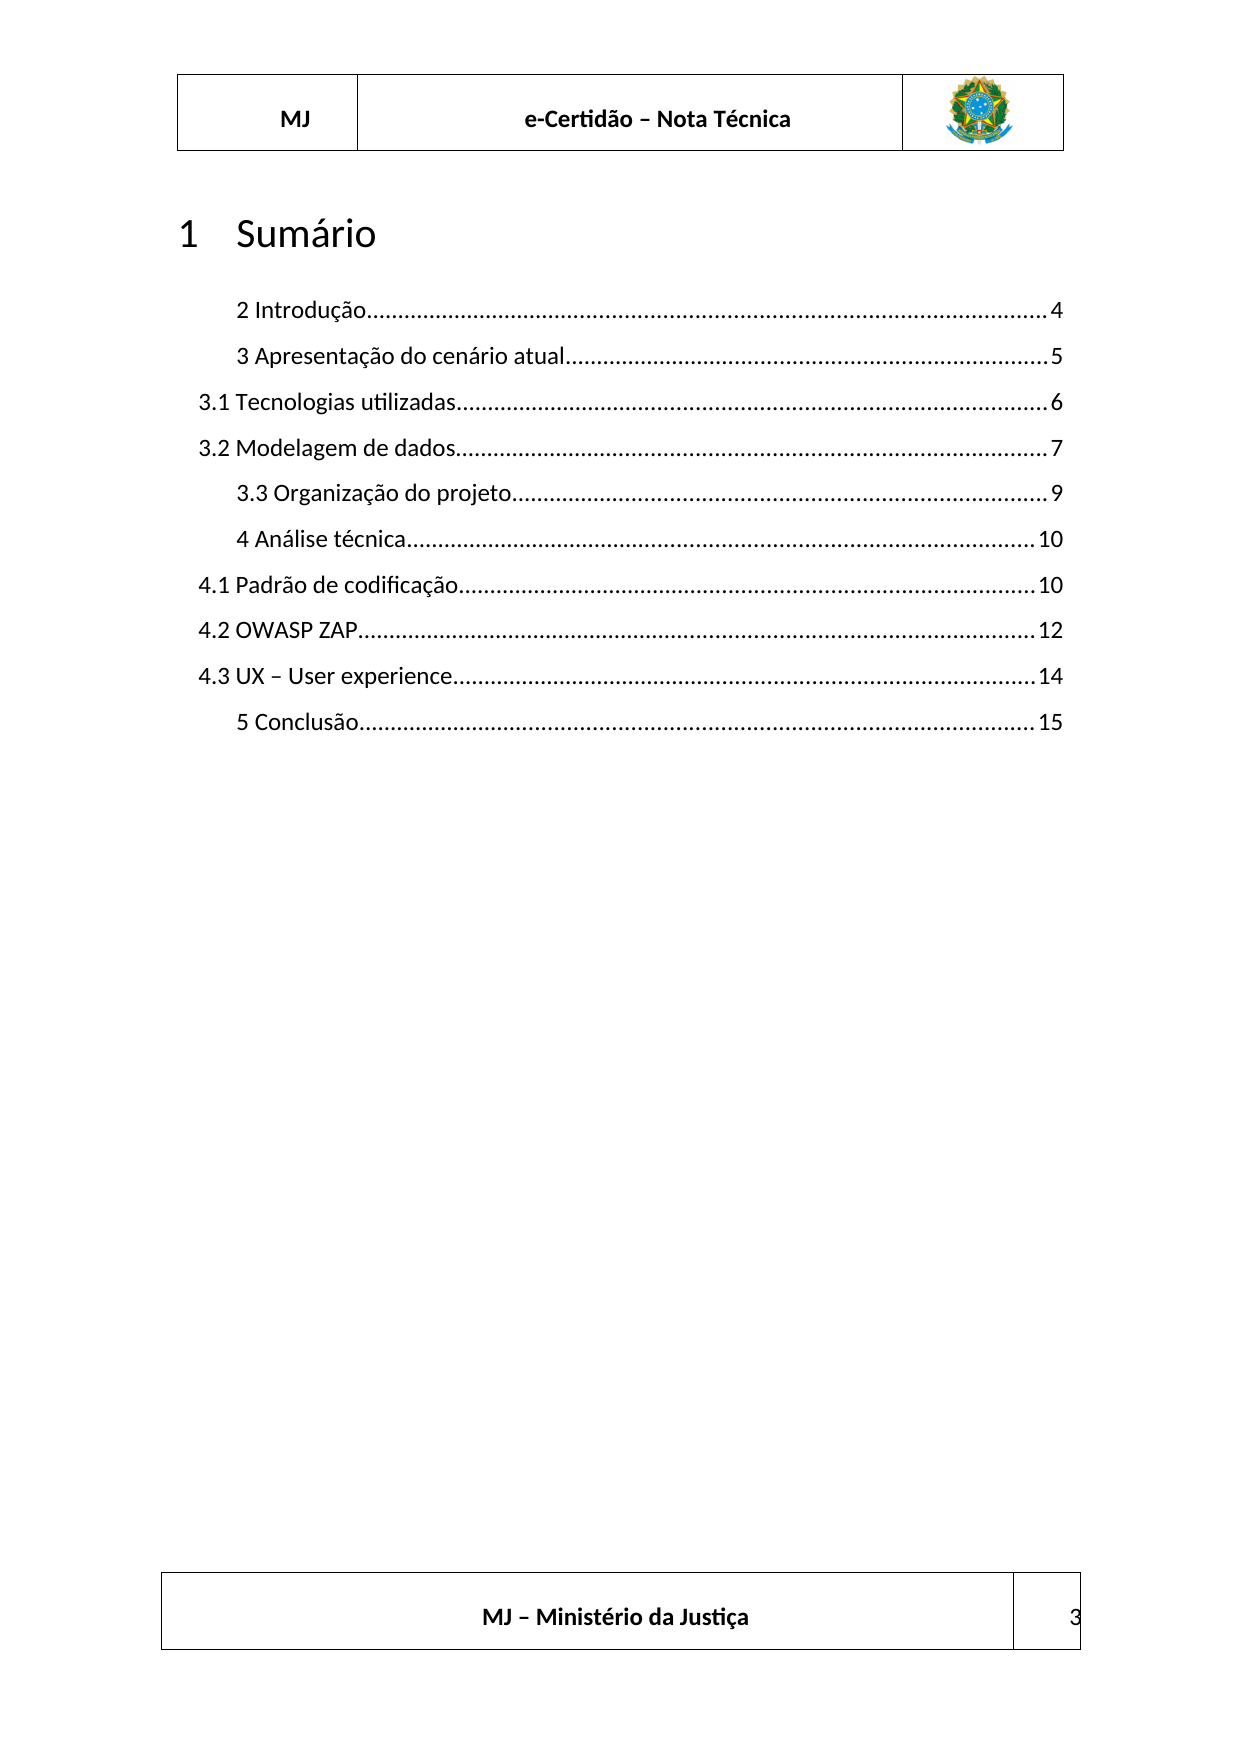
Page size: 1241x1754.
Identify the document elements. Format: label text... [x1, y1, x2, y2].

text 3 Apresentação do cenário atual 5 [177, 340, 236, 371]
subtitle Sumário [377, 207, 1063, 257]
subtitle Sumário [177, 207, 236, 257]
text 3.3 Organização do projeto 9 [177, 477, 1063, 508]
picture [944, 75, 1020, 149]
text 4 Análise técnica 10 [177, 523, 236, 554]
text 5 Conclusão 15 [177, 706, 236, 737]
text 2 Introdução 4 [177, 294, 1063, 325]
